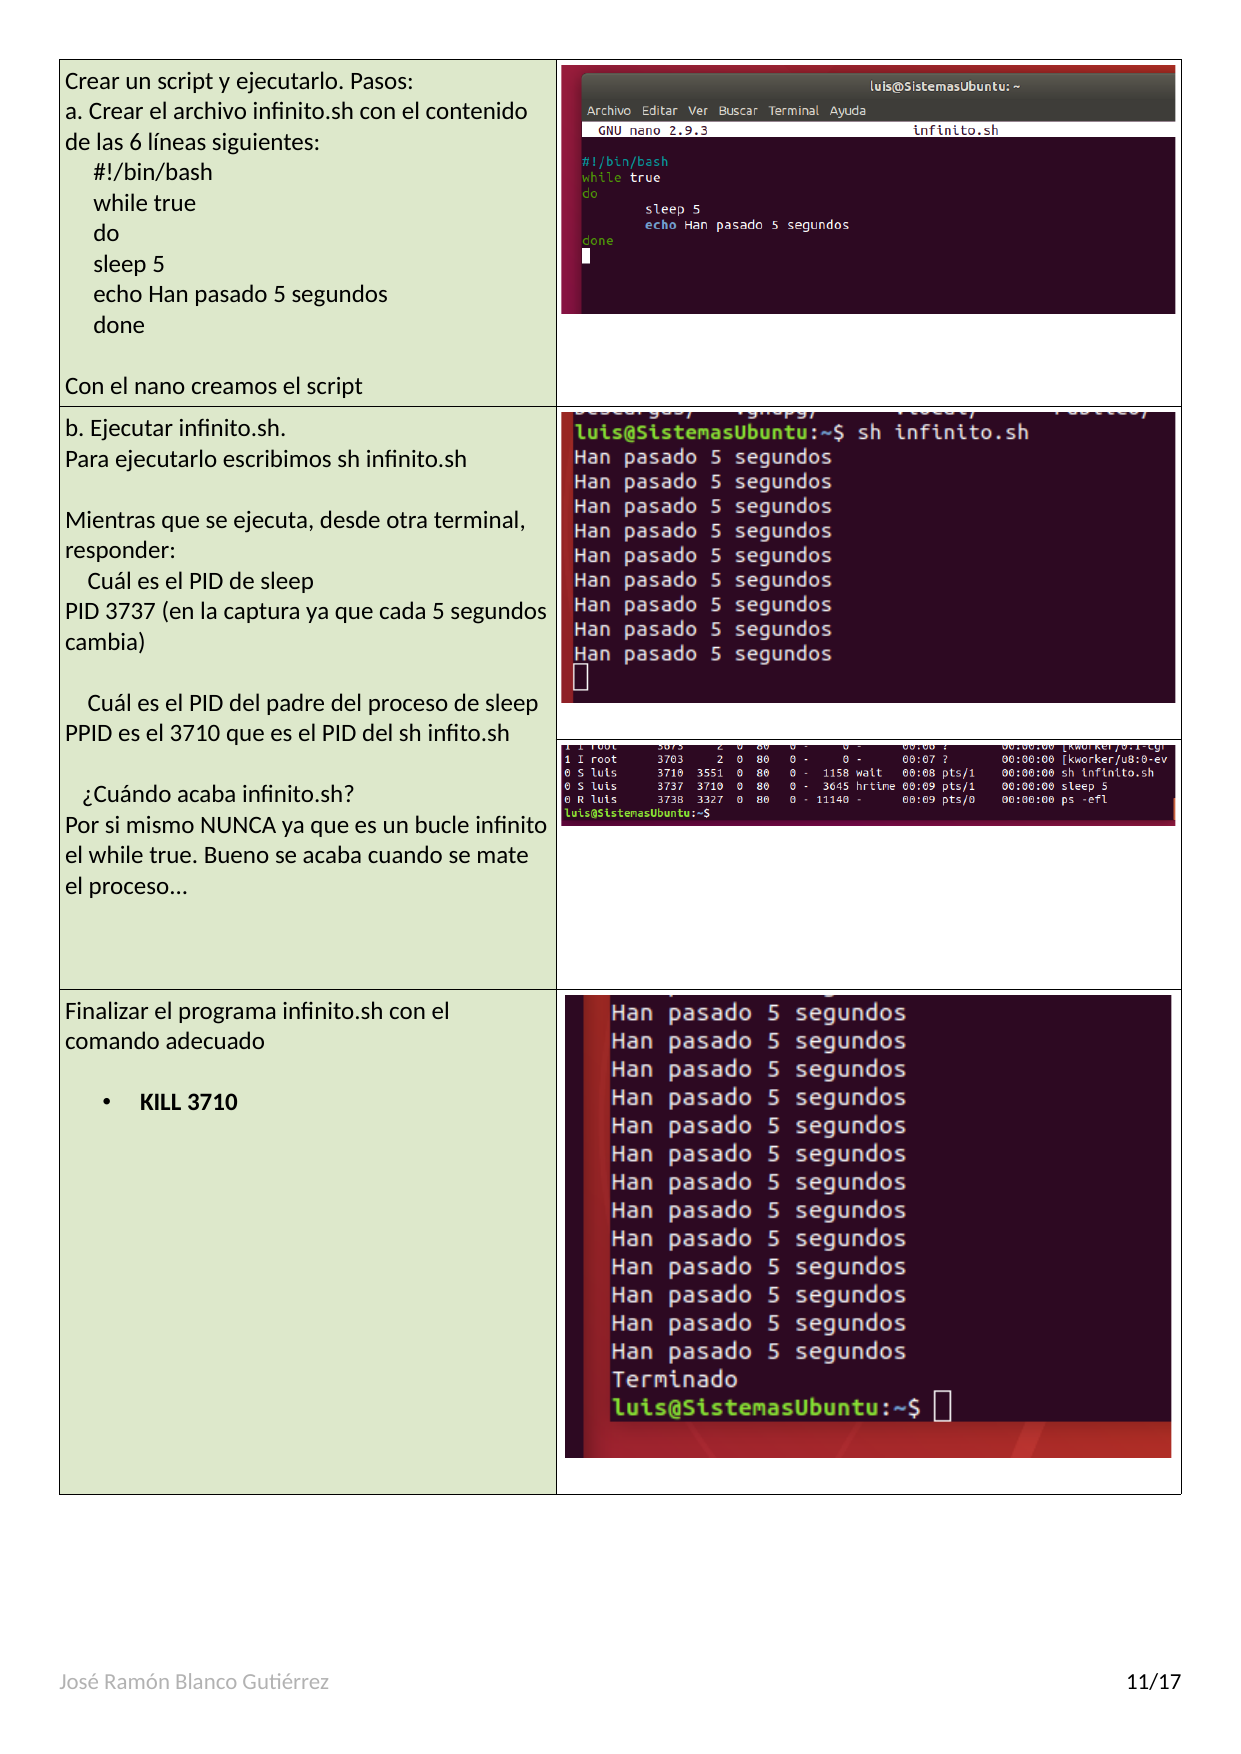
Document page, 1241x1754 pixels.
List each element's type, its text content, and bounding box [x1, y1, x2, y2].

table_cell [557, 60, 1181, 406]
table_cell [557, 990, 1181, 1494]
table_cell Crear un script y ejecutarlo. Pasos: a. Crear el archivo infinito.sh con el contenido de las 6 líneas siguientes: #!/bin/bash while true do sleep 5 echo Han pasado 5 segundos done Con el nano creamos el script [60, 60, 556, 406]
table_cell Finalizar el programa infinito.sh con el comando adecuado KILL 3710 [60, 990, 556, 1494]
picture [561, 745, 1176, 826]
table_cell [557, 740, 1181, 989]
table_cell [557, 407, 1181, 739]
picture [561, 65, 1176, 314]
picture [561, 412, 1176, 703]
table_cell b. Ejecutar infinito.sh. Para ejecutarlo escribimos sh infinito.sh Mientras que se ejecuta, desde otra terminal, responder: Cuál es el PID de sleep PID 3737 (en la captura ya que cada 5 segundos cambia) Cuál es el PID del padre del proceso de sleep PPID es el 3710 que es el PID del sh infito.sh ¿Cuándo acaba infinito.sh? Por si mismo NUNCA ya que es un bucle infinito el while true. Bueno se acaba cuando se mate el proceso... [60, 407, 556, 989]
picture [565, 995, 1172, 1458]
